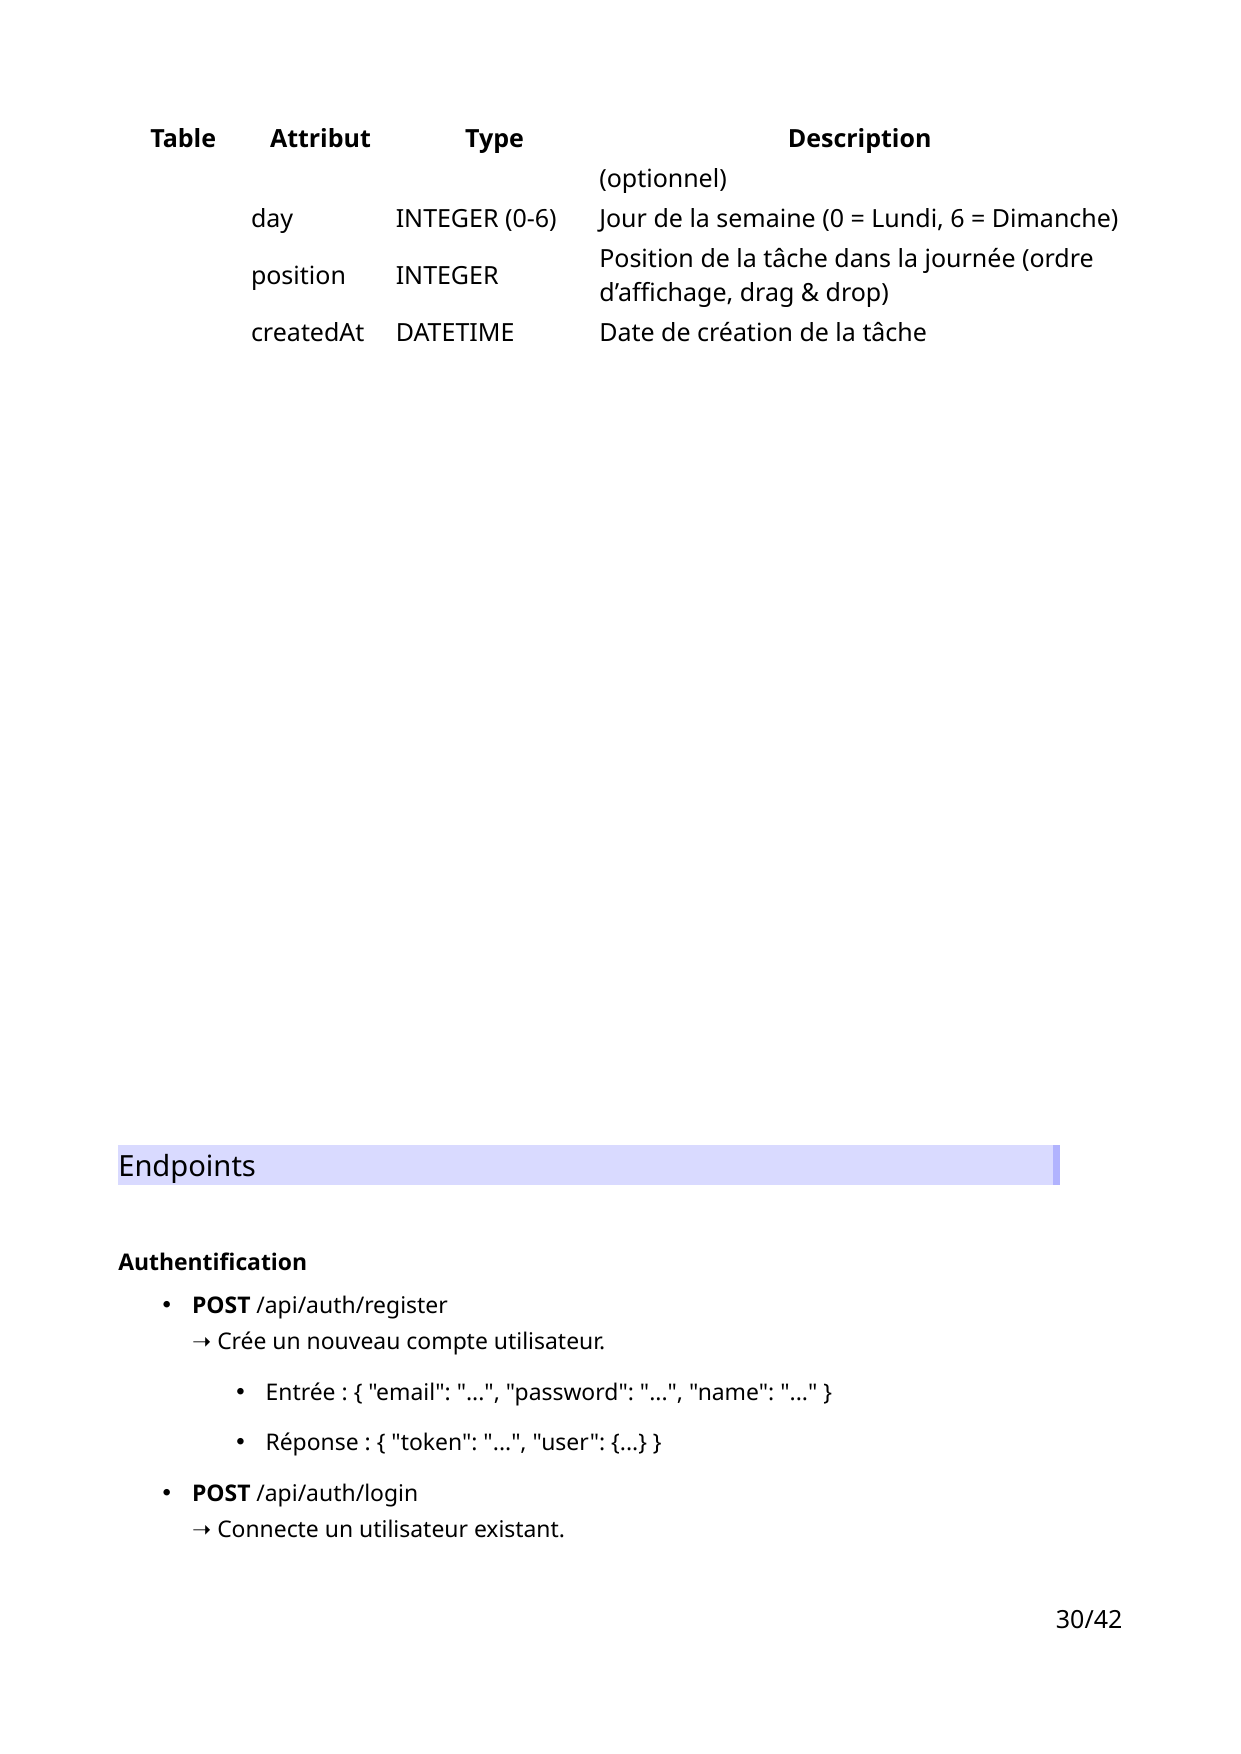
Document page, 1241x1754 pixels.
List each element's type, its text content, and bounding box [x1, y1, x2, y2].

table_cell [248, 158, 393, 198]
table_cell day [248, 198, 393, 238]
table_header Table [118, 118, 248, 158]
table_cell Jour de la semaine (0 = Lundi, 6 = Dimanche) [596, 198, 1123, 238]
table_cell createdAt [248, 312, 393, 352]
table_header Attribut [248, 118, 393, 158]
list Entrée : { "email": "...", "password": "...", "name": "..." } [236, 1376, 1122, 1407]
table_header Description [596, 118, 1123, 158]
table_cell INTEGER (0-6) [393, 198, 596, 238]
table_cell Position de la tâche dans la journée (ordre d’affichage, drag & drop) [596, 238, 1123, 312]
table_cell [393, 158, 596, 198]
table_cell DATETIME [393, 312, 596, 352]
table_cell position [248, 238, 393, 312]
table_cell [118, 312, 248, 352]
list Réponse : { "token": "...", "user": {...} } [236, 1426, 1122, 1458]
text Endpoints [118, 1145, 1122, 1185]
list POST /api/auth/login ➝ Connecte un utilisateur existant. [162, 1477, 1122, 1544]
table_header Type [393, 118, 596, 158]
table_cell [118, 158, 248, 198]
list POST /api/auth/register ➝ Crée un nouveau compte utilisateur. [162, 1289, 1122, 1357]
subtitle Authentification [118, 1246, 1122, 1277]
table_cell INTEGER [393, 238, 596, 312]
table_cell (optionnel) [596, 158, 1123, 198]
table_cell [118, 198, 248, 238]
table_cell [118, 238, 248, 312]
table_cell Date de création de la tâche [596, 312, 1123, 352]
